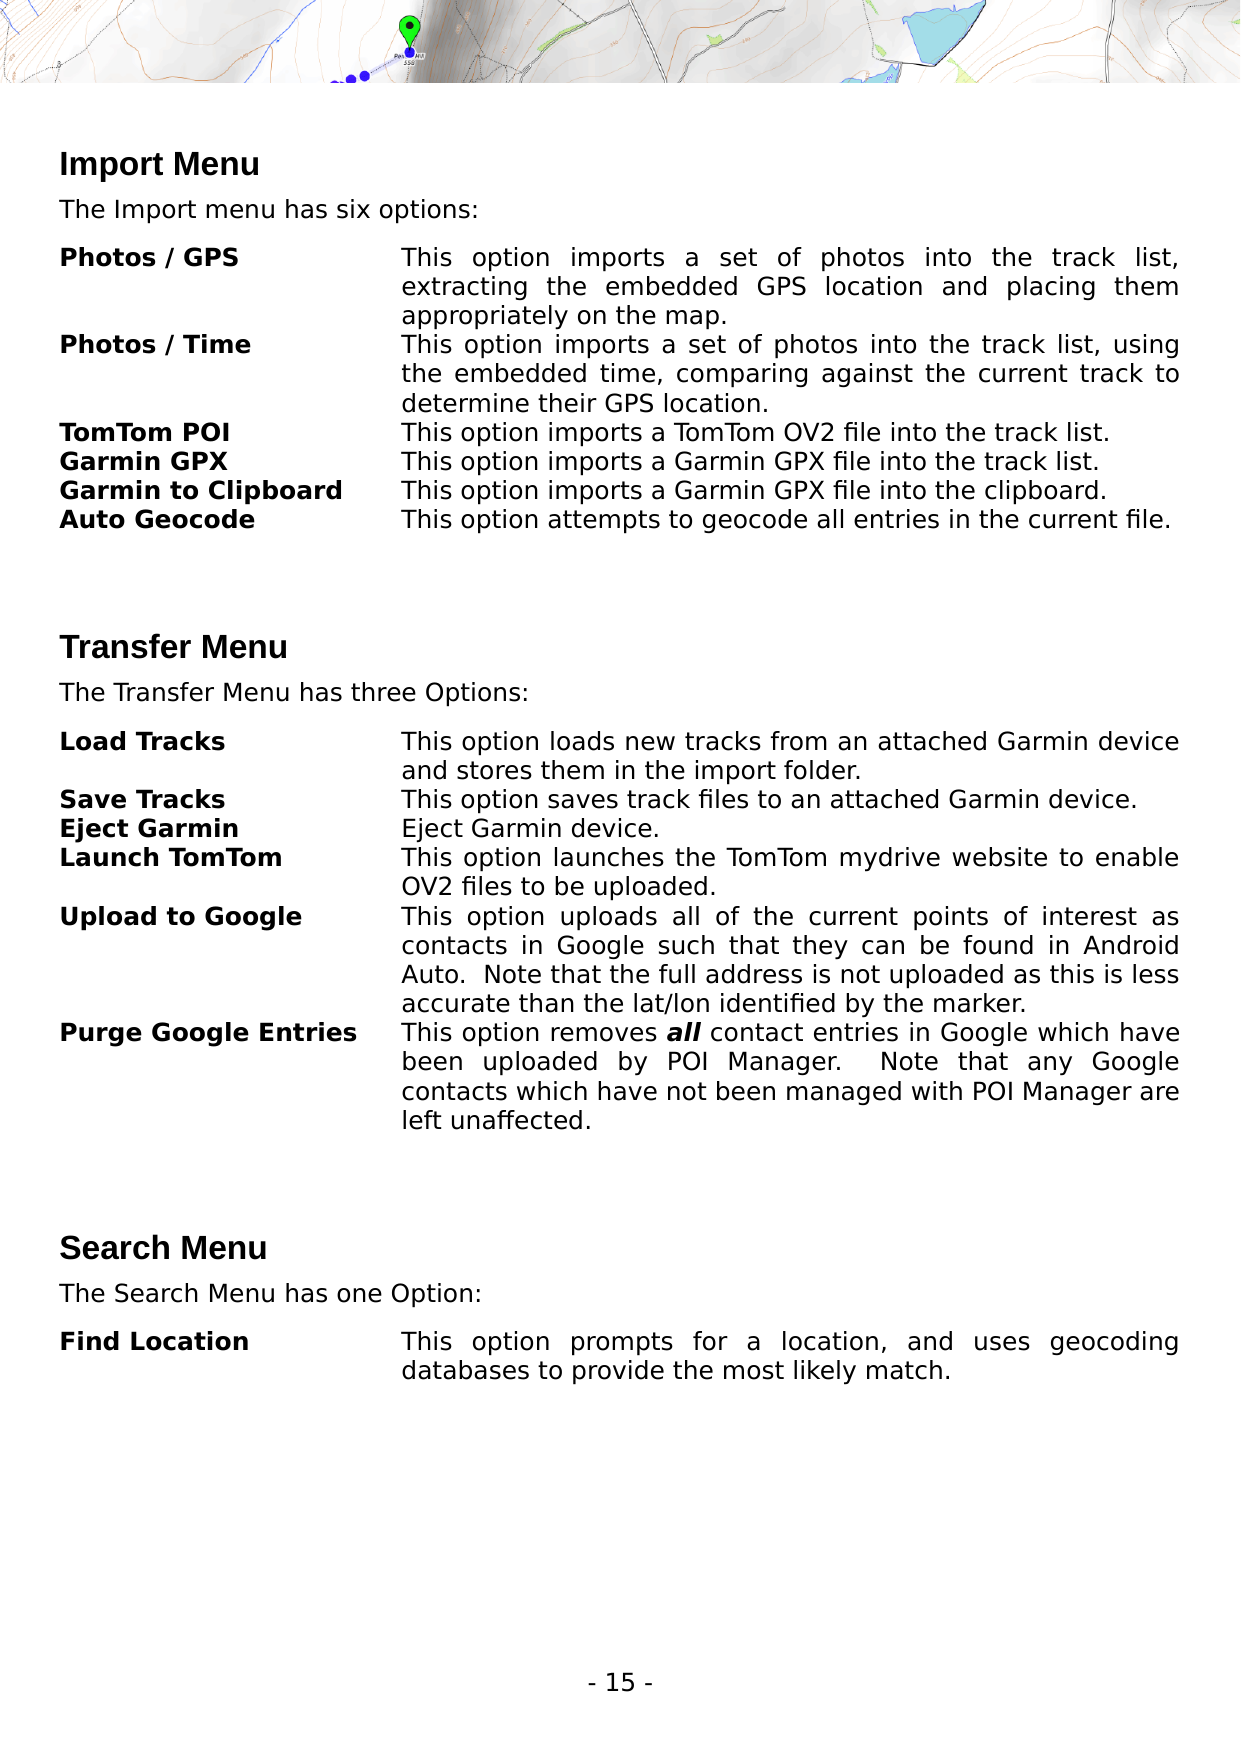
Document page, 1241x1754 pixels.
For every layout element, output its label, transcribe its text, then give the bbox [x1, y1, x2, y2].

table_cell This option imports a TomTom OV2 file into the track list. [401, 418, 1181, 447]
table_cell Upload to Google [59, 902, 401, 1018]
table_cell Eject Garmin [59, 814, 401, 843]
table_cell This option removes all contact entries in Google which have been uploaded by POI Manager. Note that any Google contacts which have not been managed with POI Manager are left unaffected. [401, 1018, 1181, 1135]
subtitle Search Menu [59, 1228, 1181, 1266]
table_cell Eject Garmin device. [401, 814, 1181, 843]
table_cell This option imports a Garmin GPX file into the clipboard. [401, 476, 1181, 505]
text The Import menu has six options: [59, 195, 1181, 224]
table_cell TomTom POI [59, 418, 401, 447]
text The Transfer Menu has three Options: [59, 678, 1181, 708]
table_cell This option imports a Garmin GPX file into the track list. [401, 447, 1181, 476]
table_cell Garmin GPX [59, 447, 401, 476]
table_cell This option saves track files to an attached Garmin device. [401, 785, 1181, 814]
subtitle Import Menu [59, 144, 1181, 182]
text The Search Menu has one Option: [59, 1279, 1181, 1308]
table_cell Purge Google Entries [59, 1018, 401, 1135]
table_cell Launch TomTom [59, 843, 401, 902]
table_header Load Tracks [59, 727, 401, 785]
picture [0, 0, 1241, 83]
table_header This option imports a set of photos into the track list, extracting the embedded GPS location and placing them appropriately on the map. [401, 243, 1181, 330]
table_header This option loads new tracks from an attached Garmin device and stores them in the import folder. [401, 727, 1181, 785]
table_cell Garmin to Clipboard [59, 476, 401, 505]
table_cell This option attempts to geocode all entries in the current file. [401, 505, 1181, 534]
table_header Photos / GPS [59, 243, 401, 330]
table_cell This option uploads all of the current points of interest as contacts in Google such that they can be found in Android Auto. Note that the full address is not uploaded as this is less accurate than the lat/lon identified by the marker. [401, 902, 1181, 1018]
subtitle Transfer Menu [59, 627, 1181, 666]
table_cell Auto Geocode [59, 505, 401, 534]
table_cell This option imports a set of photos into the track list, using the embedded time, comparing against the current track to determine their GPS location. [401, 330, 1181, 418]
table_cell Save Tracks [59, 785, 401, 814]
table_header Find Location [59, 1327, 401, 1385]
table_cell This option launches the TomTom mydrive website to enable OV2 files to be uploaded. [401, 843, 1181, 902]
table_cell Photos / Time [59, 330, 401, 418]
table_header This option prompts for a location, and uses geocoding databases to provide the most likely match. [401, 1327, 1181, 1385]
